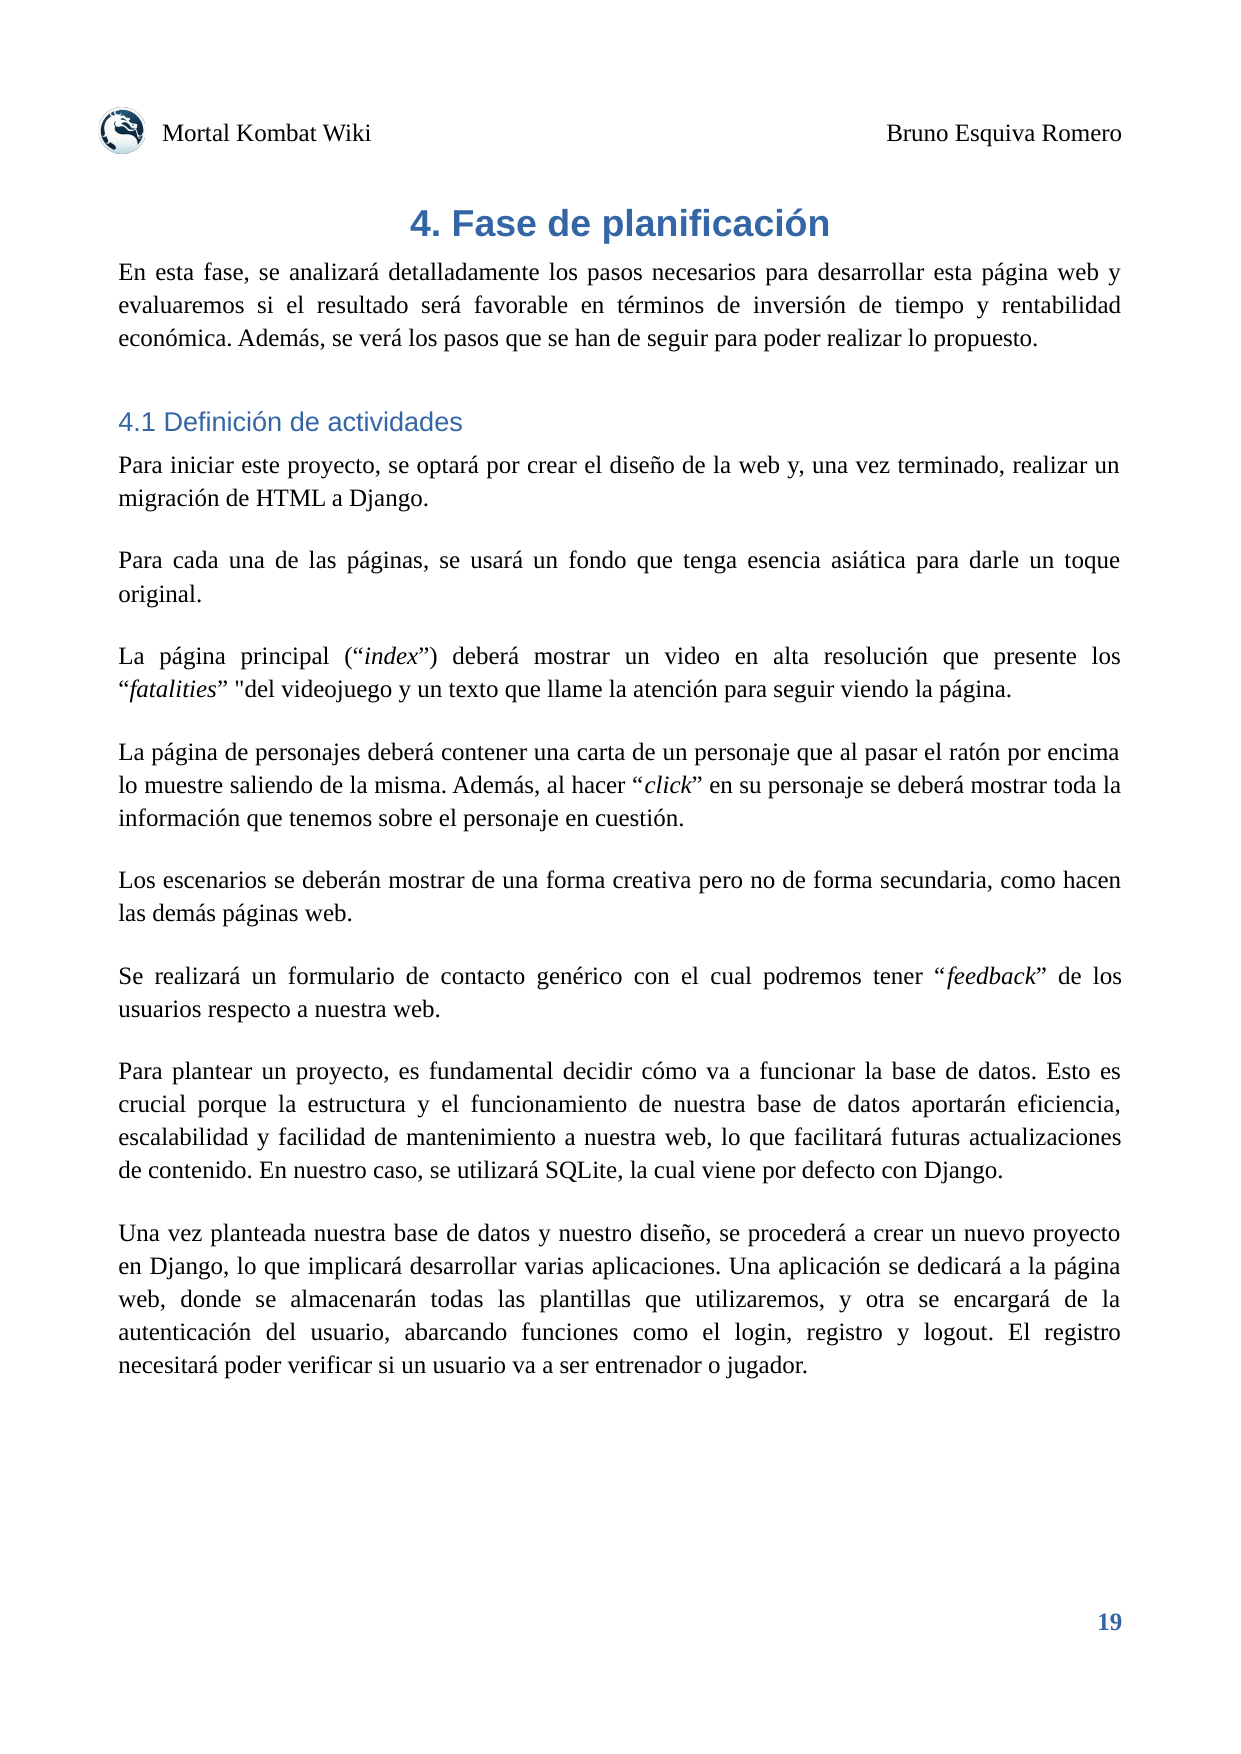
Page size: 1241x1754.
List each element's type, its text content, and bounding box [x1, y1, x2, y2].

text Para cada una de las páginas, se usará un fondo que tenga esencia asiática para darle un toque original. [118, 546, 1122, 607]
text La página principal (“index”) deberá mostrar un video en alta resolución que presente los “fatalities” "del videojuego y un texto que llame la atención para seguir viendo la página. [118, 641, 1122, 703]
subtitle 4.1 Definición de actividades [118, 406, 1122, 438]
text Los escenarios se deberán mostrar de una forma creativa pero no de forma secundaria, como hacen las demás páginas web. [118, 865, 1122, 927]
text Para plantear un proyecto, es fundamental decidir cómo va a funcionar la base de datos. Esto es crucial porque la estructura y el funcionamiento de nuestra base de datos aportarán eficiencia, escalabilidad y facilidad de mantenimiento a nuestra web, lo que facilitará futuras actualizaciones de contenido. En nuestro caso, se utilizará SQLite, la cual viene por defecto con Django. [118, 1056, 1122, 1184]
text La página de personajes deberá contener una carta de un personaje que al pasar el ratón por encima lo muestre saliendo de la misma. Además, al hacer “click” en su personaje se deberá mostrar toda la información que tenemos sobre el personaje en cuestión. [118, 737, 1122, 831]
text Una vez planteada nuestra base de datos y nuestro diseño, se procederá a crear un nuevo proyecto en Django, lo que implicará desarrollar varias aplicaciones. Una aplicación se dedicará a la página web, donde se almacenarán todas las plantillas que utilizaremos, y otra se encargará de la autenticación del usuario, abarcando funciones como el login, registro y logout. El registro necesitará poder verificar si un usuario va a ser entrenador o jugador. [118, 1218, 1122, 1379]
text En esta fase, se analizará detalladamente los pasos necesarios para desarrollar esta página web y evaluaremos si el resultado será favorable en términos de inversión de tiempo y rentabilidad económica. Además, se verá los pasos que se han de seguir para poder realizar lo propuesto. [118, 257, 1122, 352]
subtitle 4. Fase de planificación [118, 201, 1122, 244]
text Para iniciar este proyecto, se optará por crear el diseño de la web y, una vez terminado, realizar un migración de HTML a Django. [118, 450, 1122, 512]
picture [98, 107, 145, 154]
text Se realizará un formulario de contacto genérico con el cual podremos tener “feedback” de los usuarios respecto a nuestra web. [118, 961, 1122, 1022]
